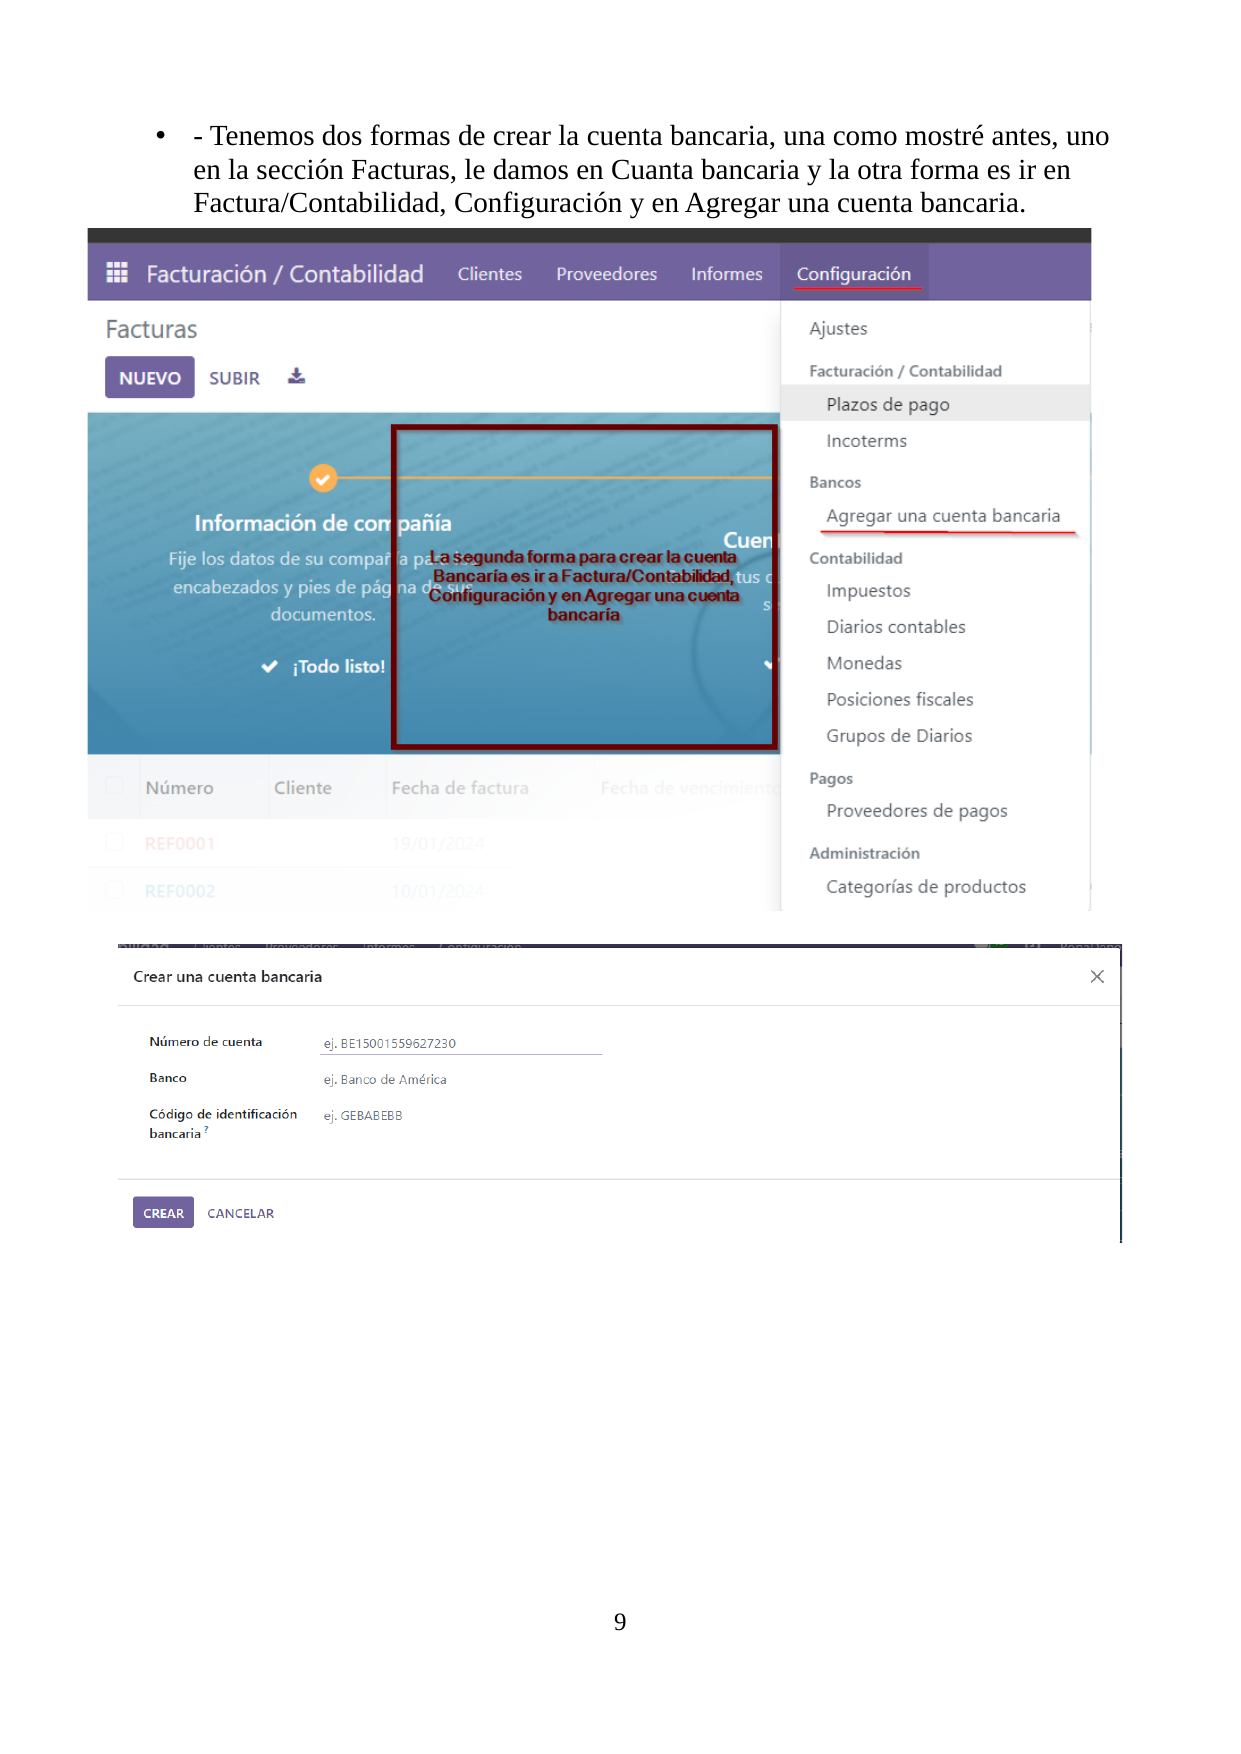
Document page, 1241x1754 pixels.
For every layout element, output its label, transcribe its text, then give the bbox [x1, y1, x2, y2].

picture [118, 944, 1123, 1243]
list - Tenemos dos formas de crear la cuenta bancaria, una como mostré antes, uno en la sección Facturas, le damos en Cuanta bancaria y la otra forma es ir en Factura/Contabilidad, Configuración y en Agregar una cuenta bancaria. [156, 118, 1122, 219]
picture [87, 228, 1092, 911]
